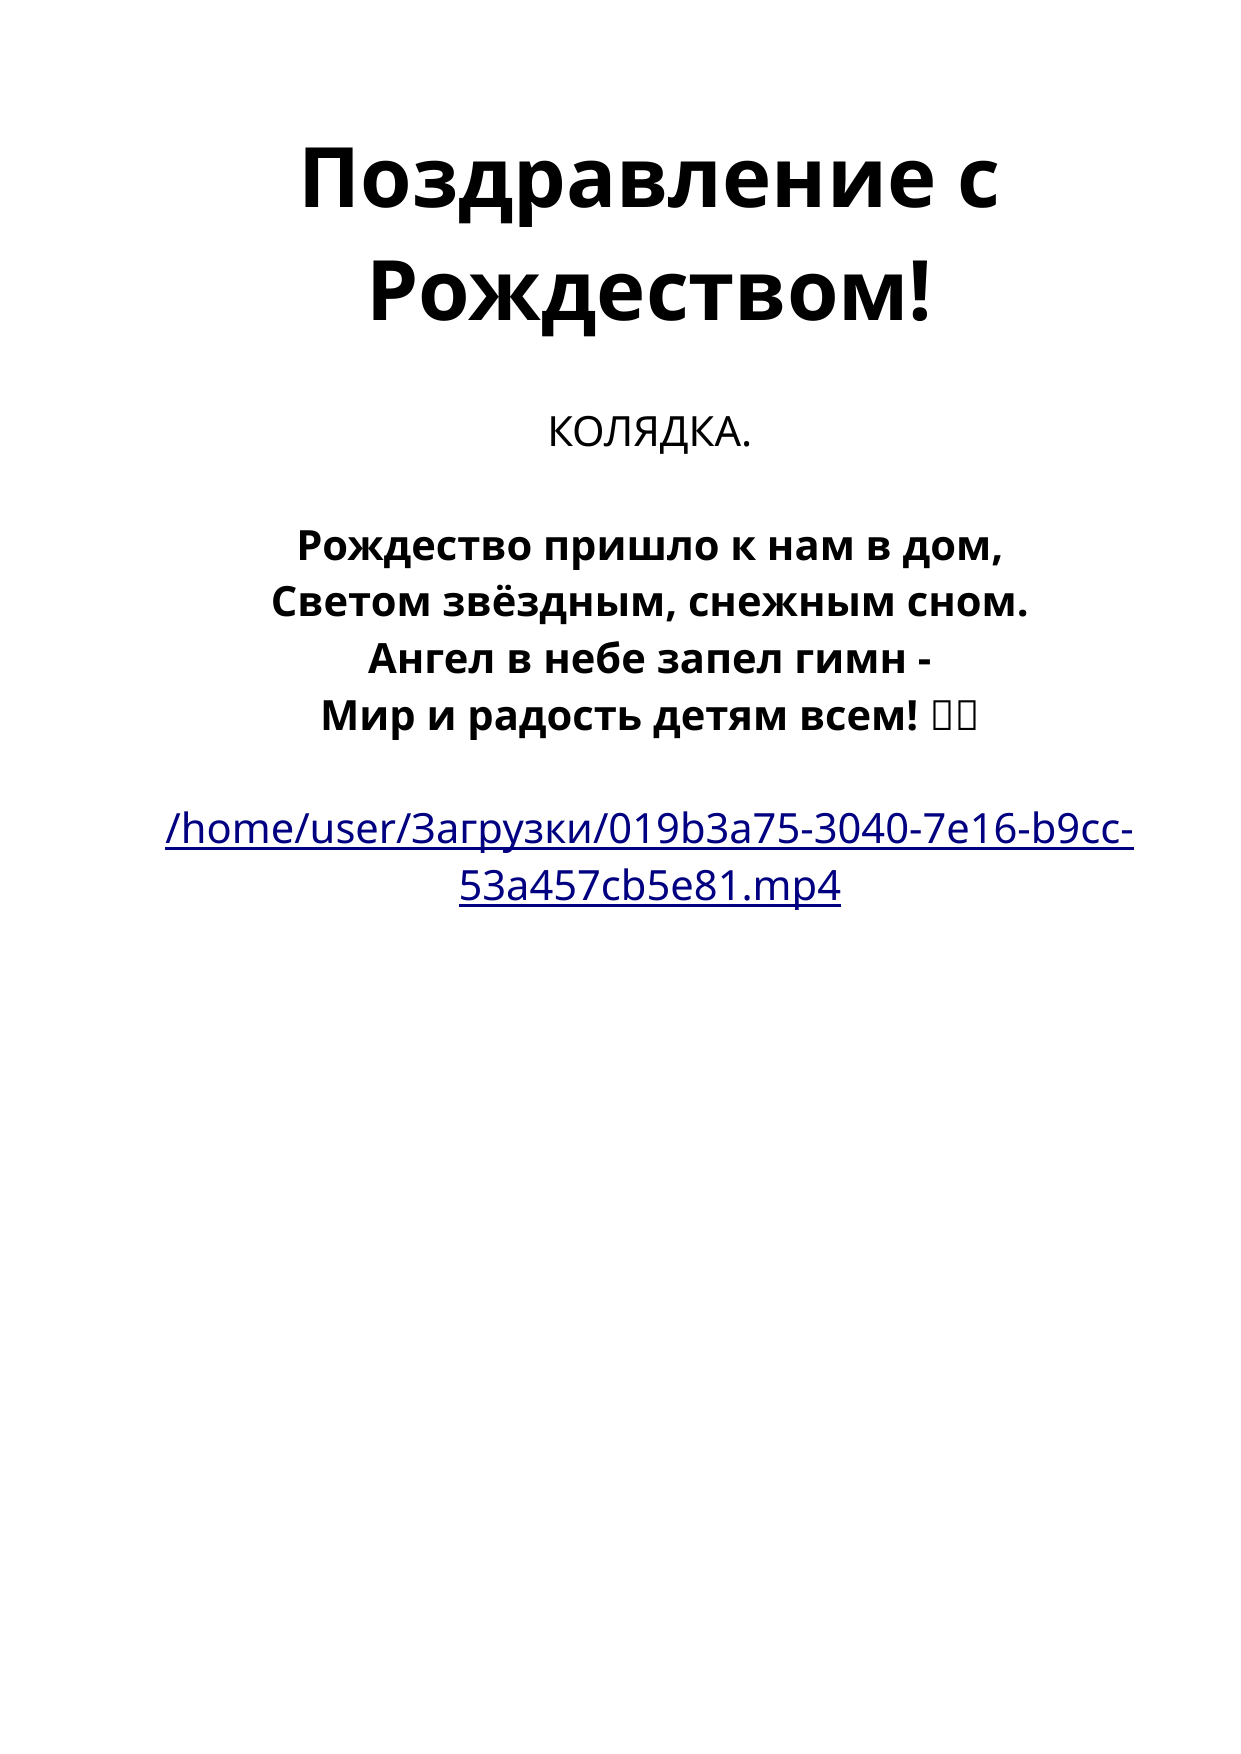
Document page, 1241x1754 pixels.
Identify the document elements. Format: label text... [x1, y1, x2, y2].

text КОЛЯДКА. [118, 402, 1181, 459]
text Поздравление с Рождеством! [118, 118, 1181, 345]
text Рождество пришло к нам в дом, Светом звёздным, снежным сном. Ангел в небе запел гимн - Мир и радость детям всем! 🎄✨ [118, 516, 1181, 743]
text /home/user/Загрузки/019b3a75-3040-7e16-b9cc-53a457cb5e81.mp4 [118, 799, 1181, 913]
